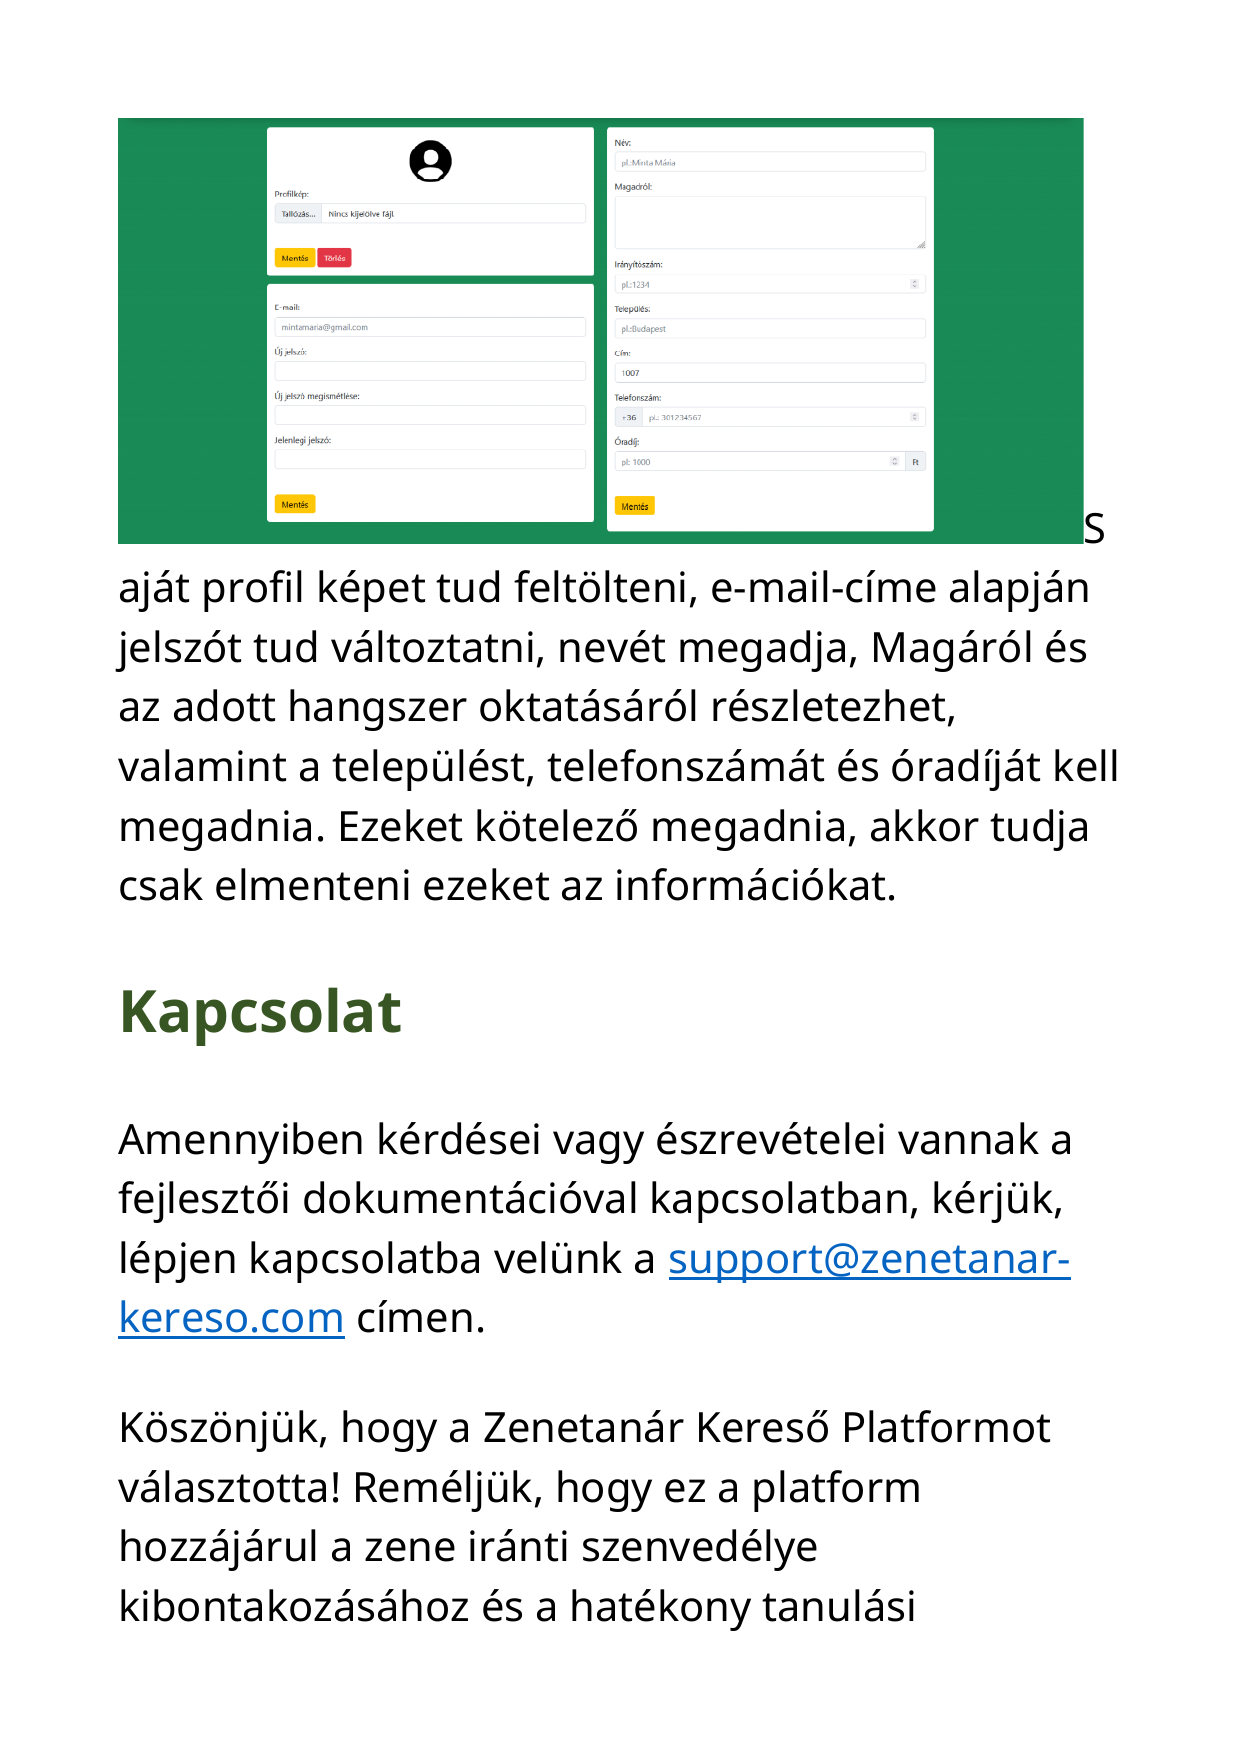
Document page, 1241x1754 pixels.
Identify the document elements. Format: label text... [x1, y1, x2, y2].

text Saját profil képet tud feltölteni, e-mail-címe alapján jelszót tud változtatni, nevét megadja, Magáról és az adott hangszer oktatásáról részletezhet, valamint a települést, telefonszámát és óradíját kell megadnia. Ezeket kötelező megadnia, akkor tudja csak elmenteni ezeket az információkat. [118, 118, 1122, 913]
text Amennyiben kérdései vagy észrevételei vannak a fejlesztői dokumentációval kapcsolatban, kérjük, lépjen kapcsolatba velünk a support@zenetanar-kereso.com címen. [118, 1109, 1122, 1345]
text Köszönjük, hogy a Zenetanár Kereső Platformot választotta! Reméljük, hogy ez a platform hozzájárul a zene iránti szenvedélye kibontakozásához és a hatékony tanulási [118, 1398, 1122, 1633]
text Kapcsolat [118, 970, 1122, 1049]
